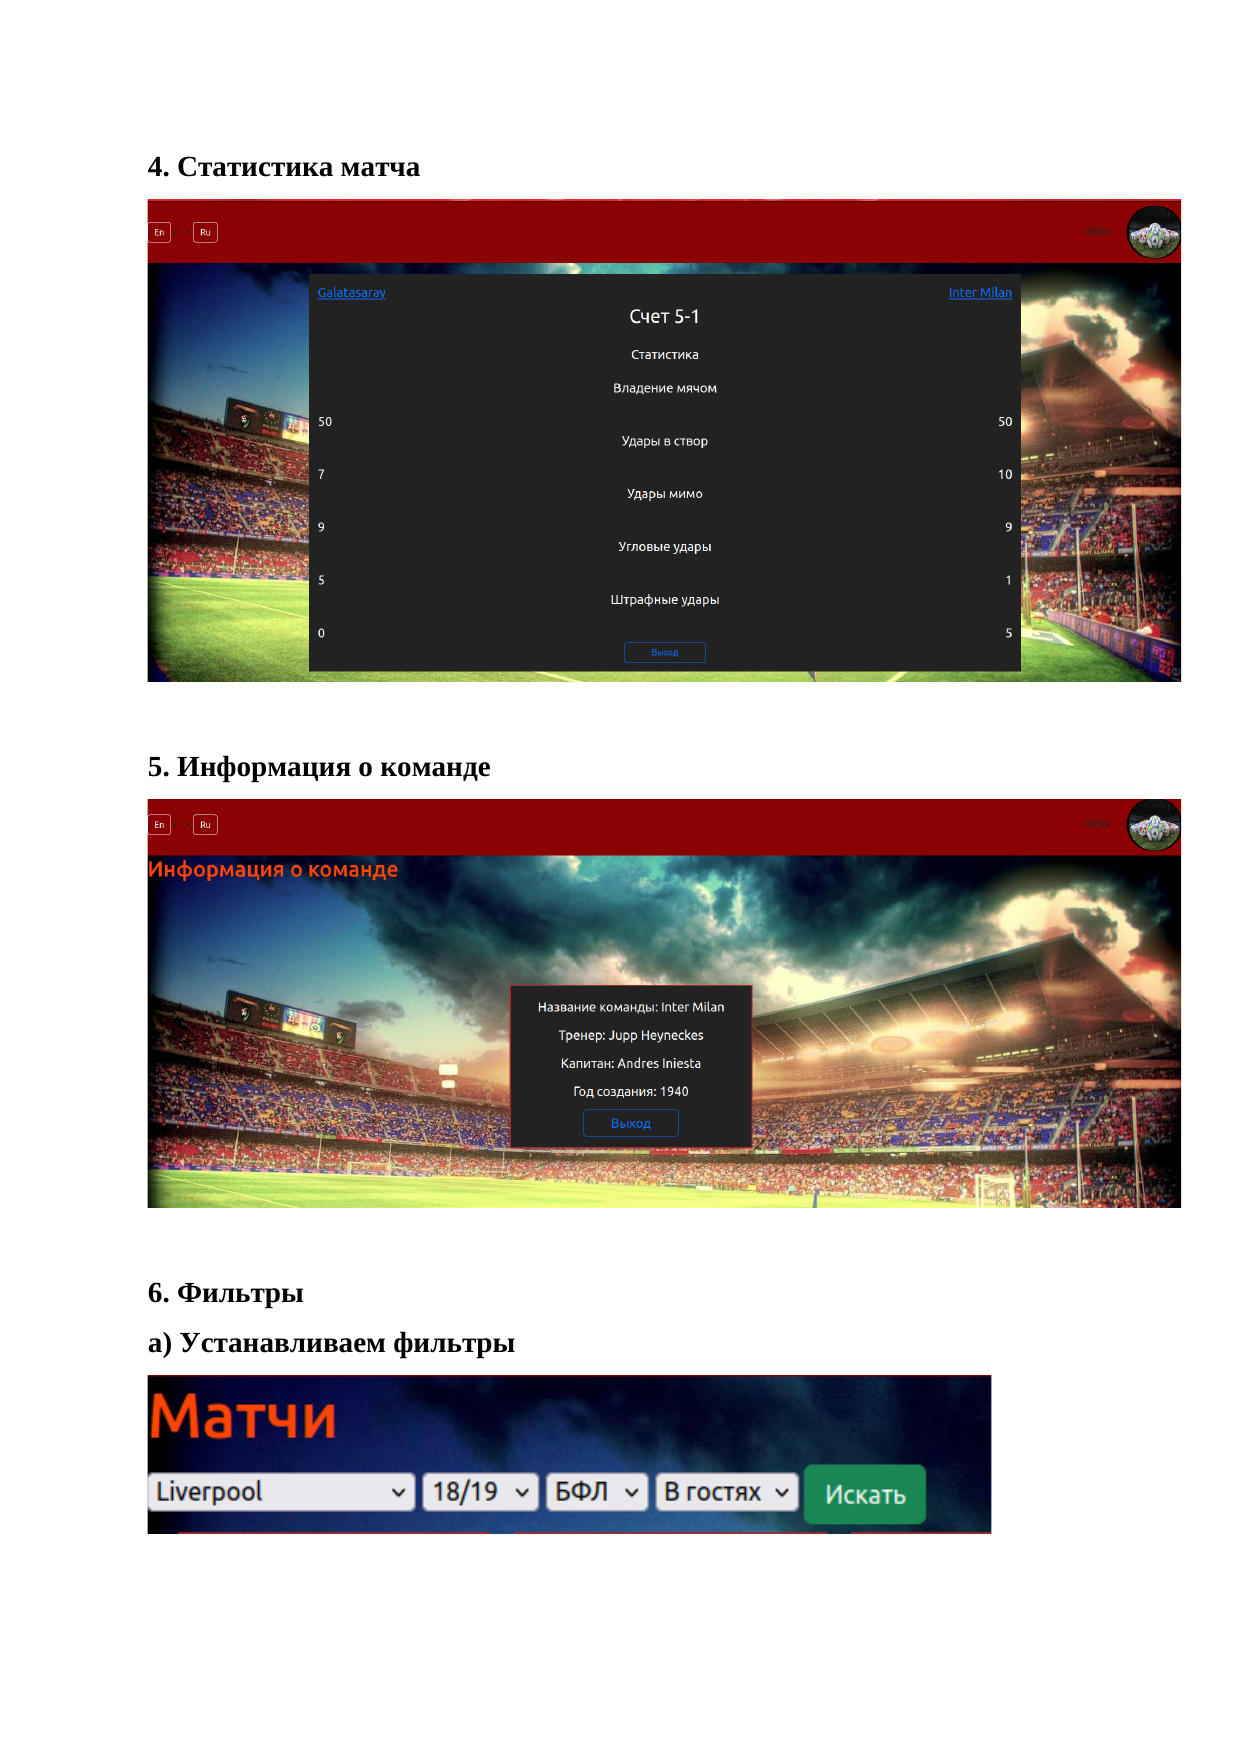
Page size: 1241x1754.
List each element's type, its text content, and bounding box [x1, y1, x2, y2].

picture [147, 1375, 992, 1534]
text 6. Фильтры [148, 1275, 1181, 1308]
text 5. Информация о команде [148, 749, 1181, 782]
picture [147, 799, 1182, 1208]
text а) Устанавливаем фильтры [148, 1325, 1181, 1359]
picture [147, 199, 1182, 682]
text 4. Статистика матча [148, 149, 1181, 183]
